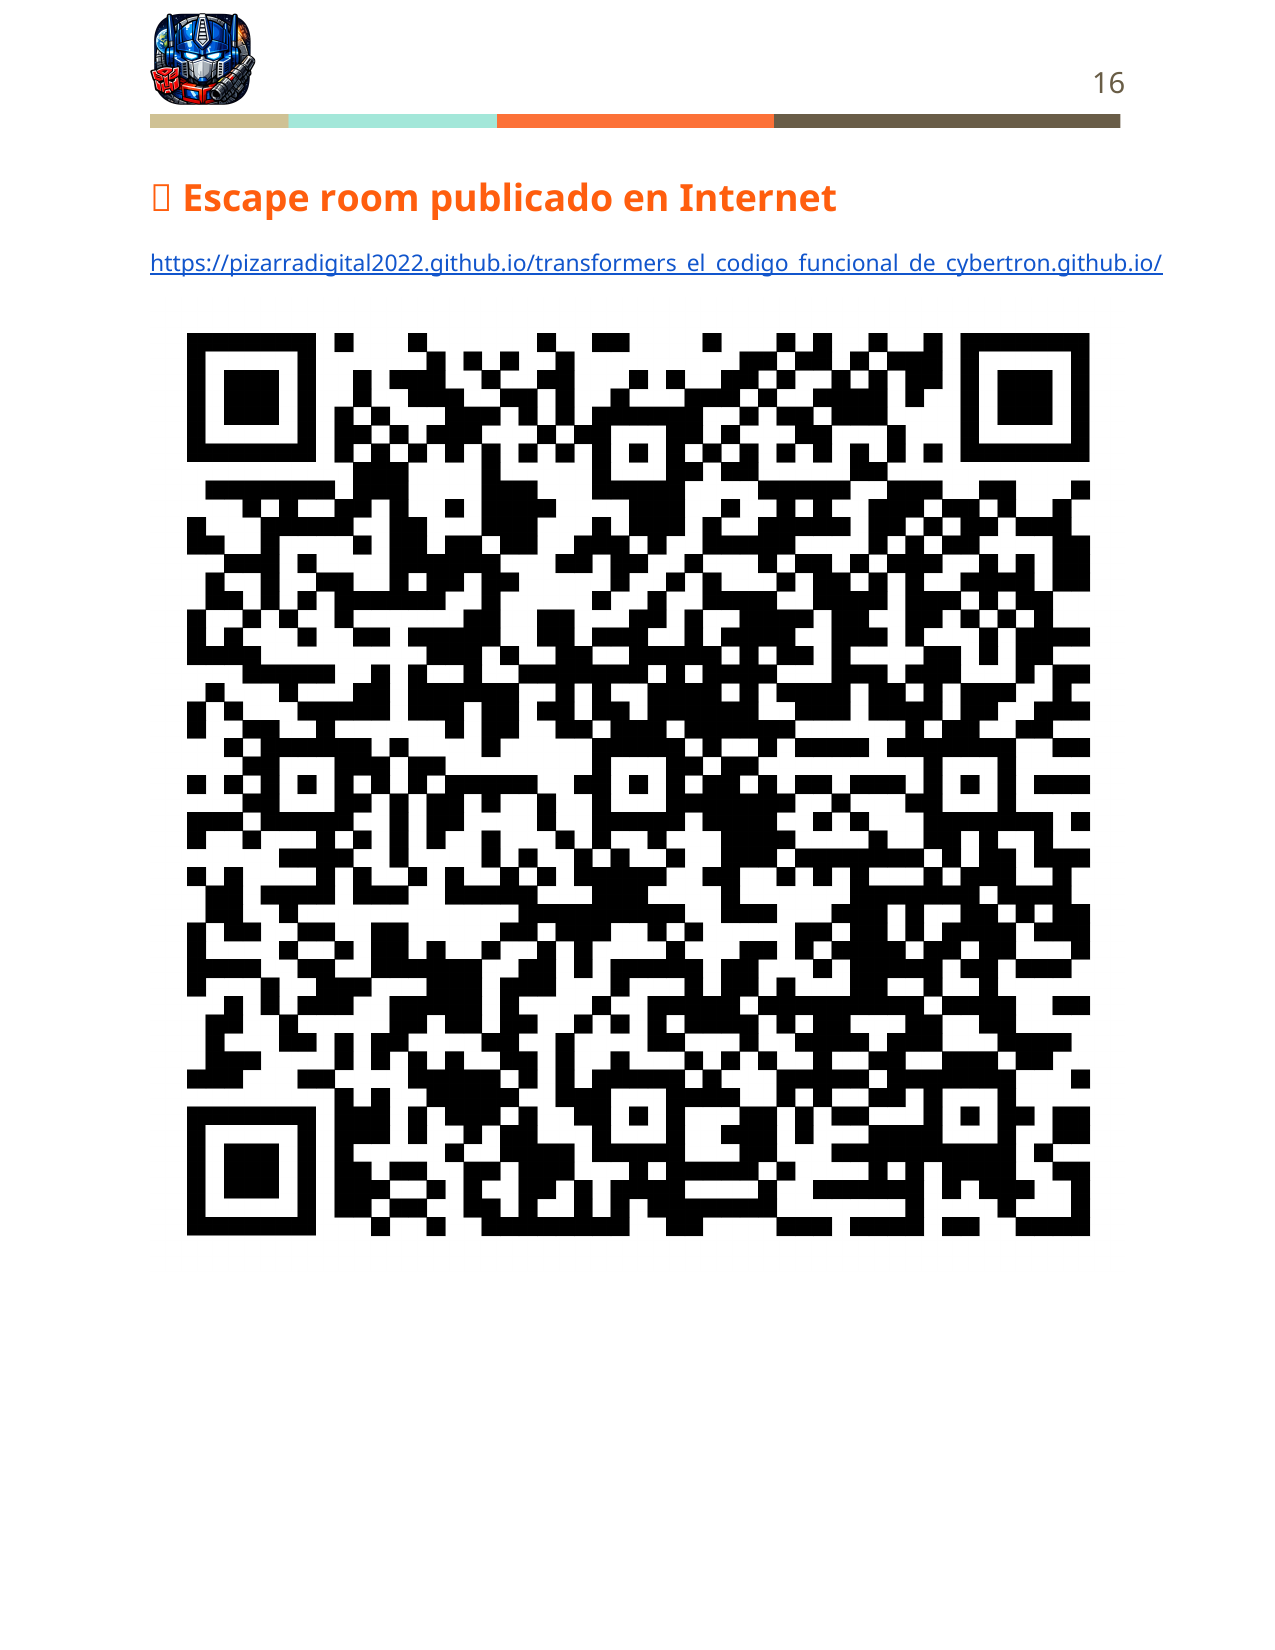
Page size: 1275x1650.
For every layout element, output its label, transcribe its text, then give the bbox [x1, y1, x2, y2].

subtitle 🧩 Escape room publicado en Internet [150, 171, 1125, 222]
picture [150, 297, 1125, 1272]
picture [150, 114, 1121, 128]
picture [150, 13, 256, 105]
text https://pizarradigital2022.github.io/transformers_el_codigo_funcional_de_cybertron.github.io/ [150, 247, 1183, 278]
